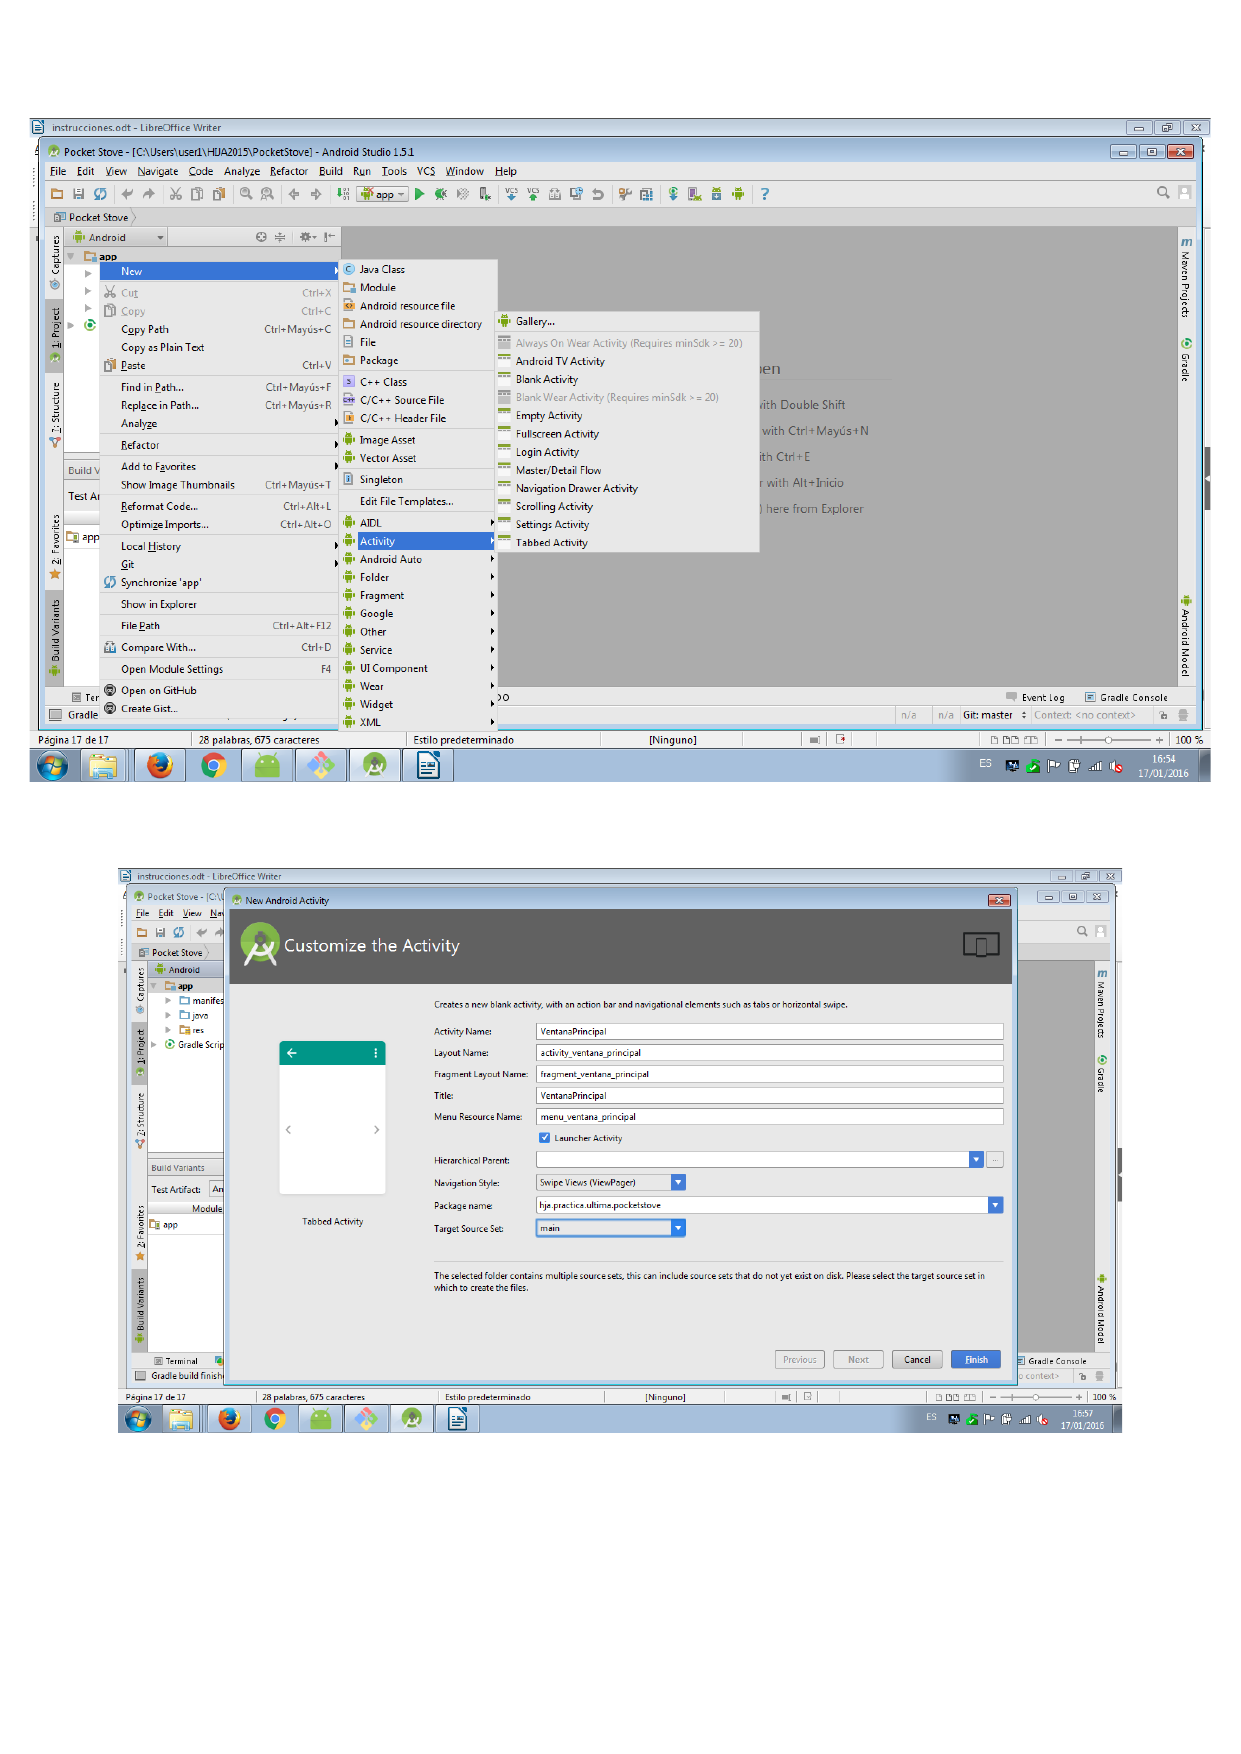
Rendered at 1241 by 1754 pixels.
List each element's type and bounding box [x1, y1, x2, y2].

picture [118, 868, 1123, 1433]
picture [29, 118, 1211, 782]
